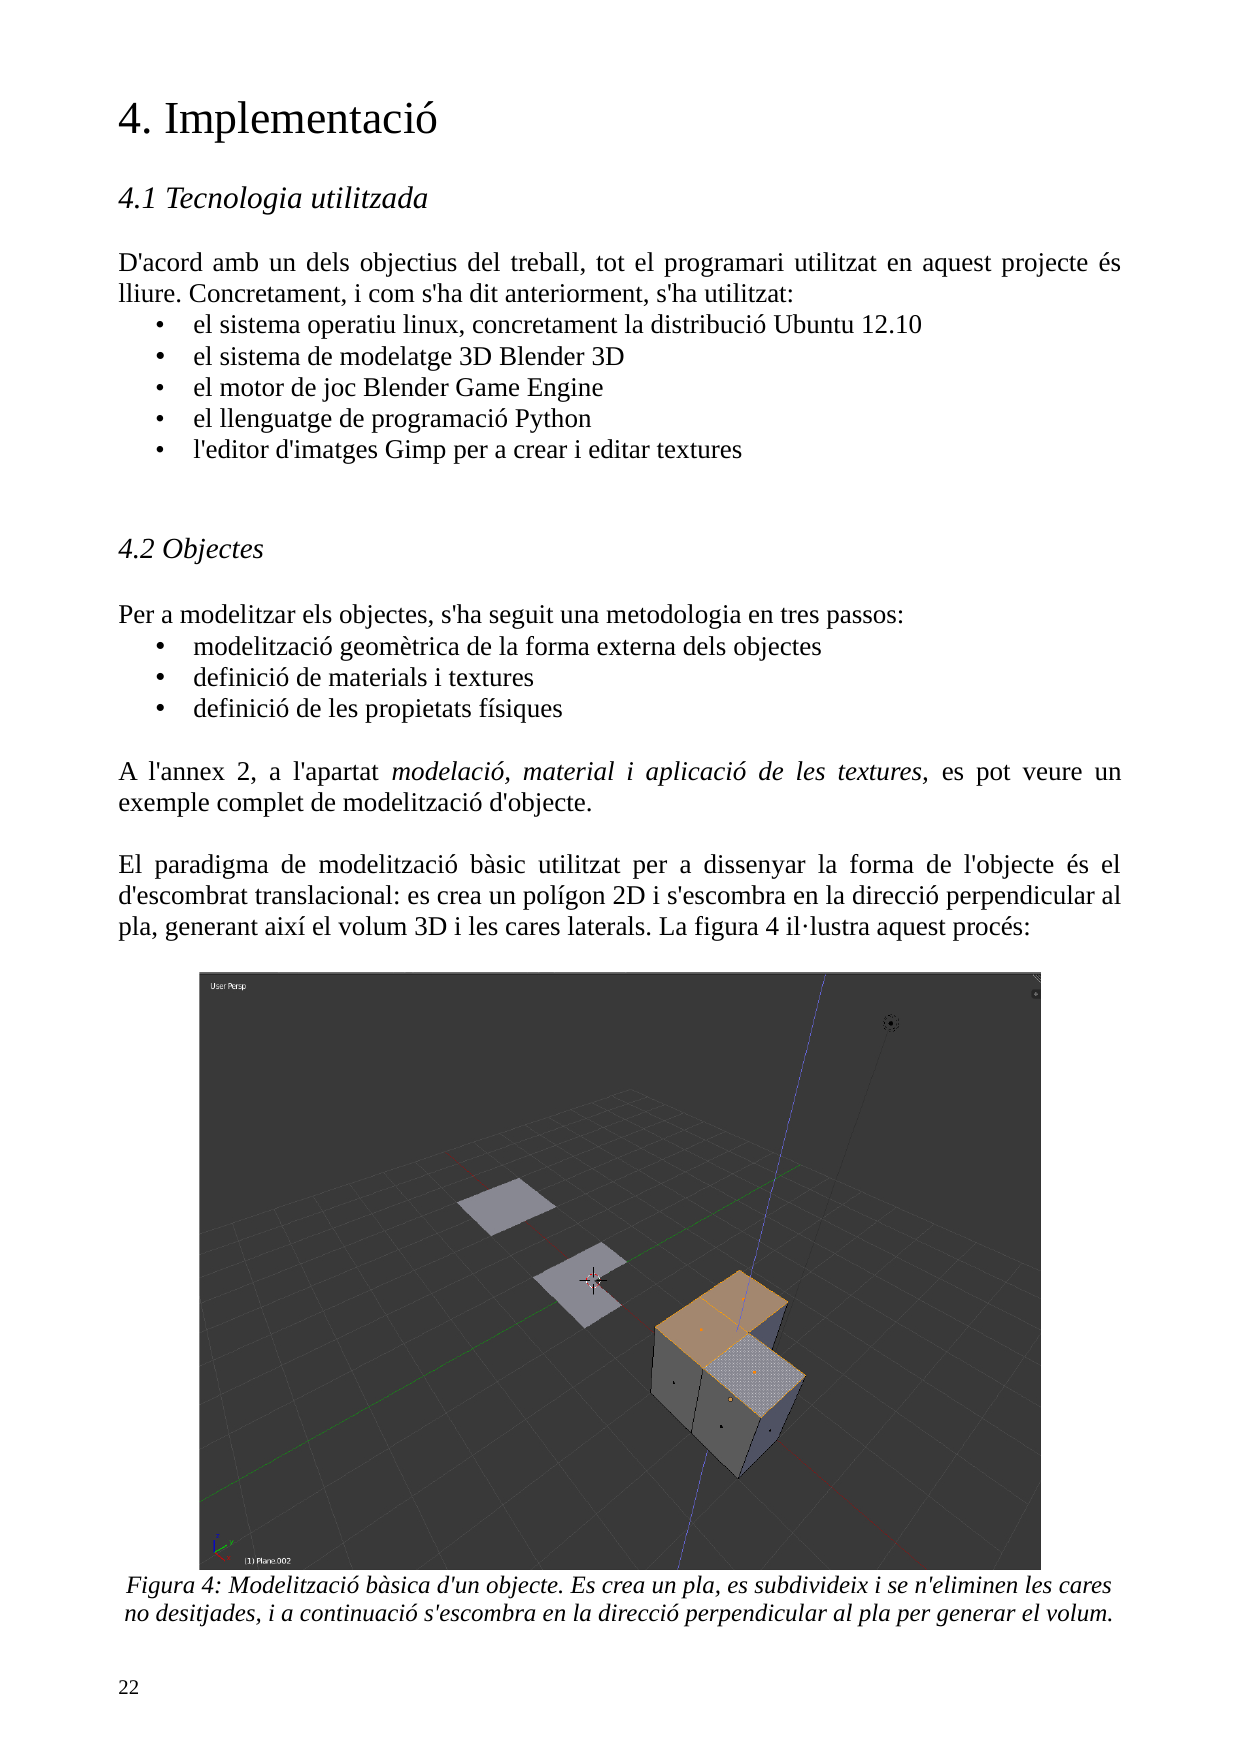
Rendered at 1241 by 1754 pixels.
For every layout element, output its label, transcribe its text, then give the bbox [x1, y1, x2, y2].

text 4. Implementació [118, 91, 1122, 143]
list el llenguatge de programació Python [156, 402, 1122, 433]
list modelització geomètrica de la forma externa dels objectes [156, 630, 1122, 661]
text Per a modelitzar els objectes, s'ha seguit una metodologia en tres passos: [118, 598, 1122, 630]
text Figura 4: Modelització bàsica d'un objecte. Es crea un pla, es subdivideix i se n'eliminen les cares no desitjades, i a continuació s'escombra en la direcció perpendicular al pla per generar el volum. [118, 973, 1122, 1627]
list definició de materials i textures [156, 661, 1122, 692]
list el motor de joc Blender Game Engine [156, 371, 1122, 402]
list l'editor d'imatges Gimp per a crear i editar textures [156, 433, 1122, 464]
list definició de les propietats físiques [156, 692, 1122, 723]
text 4.2 Objectes [118, 531, 1122, 565]
list el sistema de modelatge 3D Blender 3D [156, 340, 1122, 371]
picture [199, 972, 1041, 1570]
list el sistema operatiu linux, concretament la distribució Ubuntu 12.10 [156, 308, 1122, 340]
text A l'annex 2, a l'apartat modelació, material i aplicació de les textures, es pot veure un exemple complet de modelització d'objecte. [118, 754, 1122, 817]
text 4.1 Tecnologia utilitzada [118, 179, 1122, 215]
text El paradigma de modelització bàsic utilitzat per a dissenyar la forma de l'objecte és el d'escombrat translacional: es crea un polígon 2D i s'escombra en la direcció perpendicular al pla, generant així el volum 3D i les cares laterals. La figura 4 il·lustra aquest procés: [118, 848, 1122, 941]
text D'acord amb un dels objectius del treball, tot el programari utilitzat en aquest projecte és lliure. Concretament, i com s'ha dit anteriorment, s'ha utilitzat: [118, 246, 1122, 308]
